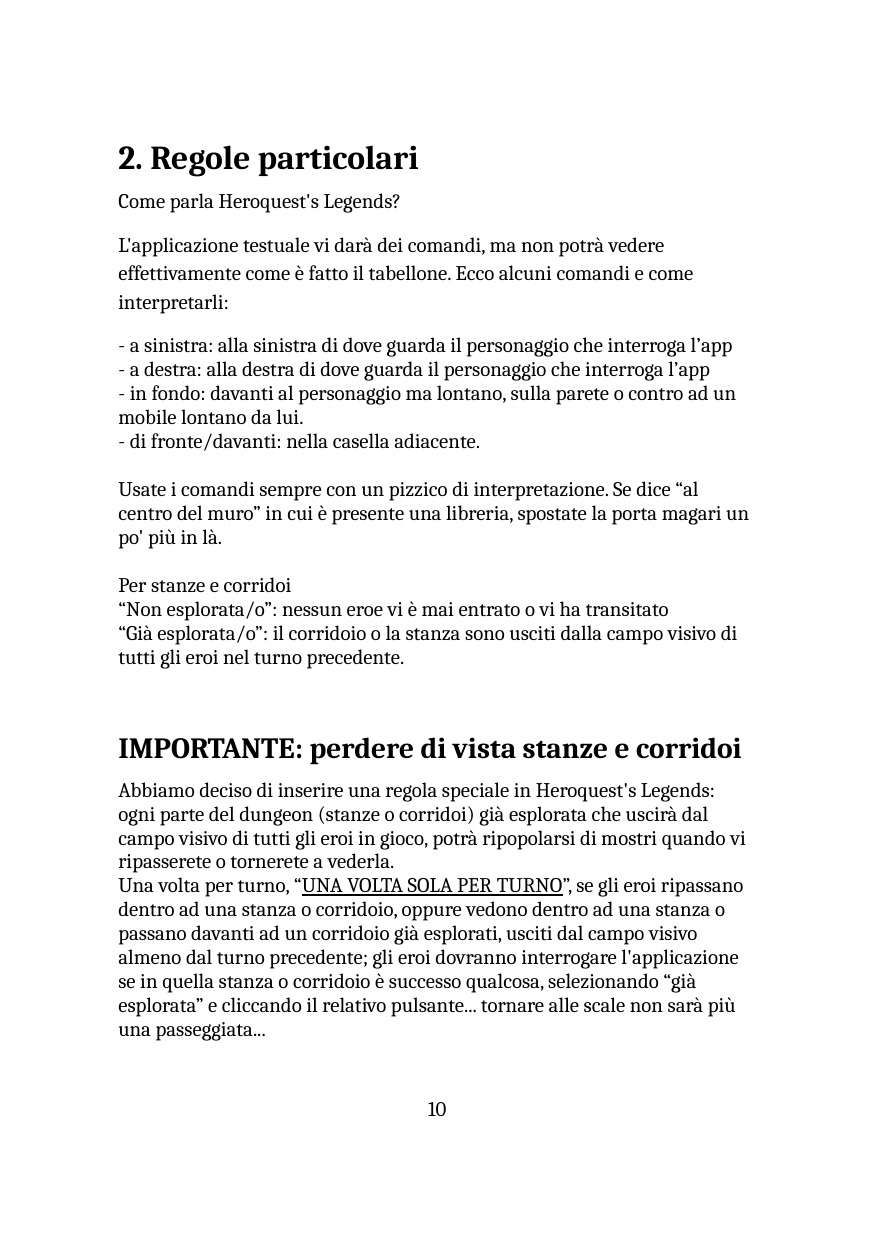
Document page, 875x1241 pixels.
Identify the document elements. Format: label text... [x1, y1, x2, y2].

text - in fondo: davanti al personaggio ma lontano, sulla parete o contro ad un mobile lontano da lui. [118, 382, 756, 430]
text - a sinistra: alla sinistra di dove guarda il personaggio che interroga l’app [118, 334, 756, 358]
text Usate i comandi sempre con un pizzico di interpretazione. Se dice “al centro del muro” in cui è presente una libreria, spostate la porta magari un po' più in là. [118, 478, 756, 550]
text “Non esplorata/o”: nessun eroe vi è mai entrato o vi ha transitato [118, 598, 756, 622]
text Per stanze e corridoi [118, 574, 756, 598]
text “Già esplorata/o”: il corridoio o la stanza sono usciti dalla campo visivo di tutti gli eroi nel turno precedente. [118, 622, 756, 669]
text Come parla Heroquest's Legends? [118, 190, 756, 214]
text Abbiamo deciso di inserire una regola speciale in Heroquest's Legends: ogni parte del dungeon (stanze o corridoi) già esplorata che uscirà dal campo visivo di tutti gli eroi in gioco, potrà ripopolarsi di mostri quando vi ripasserete o tornerete a vederla. Una volta per turno, “UNA VOLTA SOLA PER TURNO”, se gli eroi ripassano dentro ad una stanza o corridoio, oppure vedono dentro ad una stanza o passano davanti ad un corridoio già esplorati, usciti dal campo visivo almeno dal turno precedente; gli eroi dovranno interrogare l'applicazione se in quella stanza o corridoio è successo qualcosa, selezionando “già esplorata” e cliccando il relativo pulsante... tornare alle scale non sarà più una passeggiata... [118, 778, 756, 1042]
text - a destra: alla destra di dove guarda il personaggio che interroga l’app [118, 358, 756, 382]
subtitle 2. Regole particolari [118, 139, 756, 177]
text - di fronte/davanti: nella casella adiacente. [118, 430, 756, 454]
text L'applicazione testuale vi darà dei comandi, ma non potrà vedere effettivamente come è fatto il tabellone. Ecco alcuni comandi e come interpretarli: [118, 233, 756, 315]
subtitle IMPORTANTE: perdere di vista stanze e corridoi [118, 732, 756, 766]
